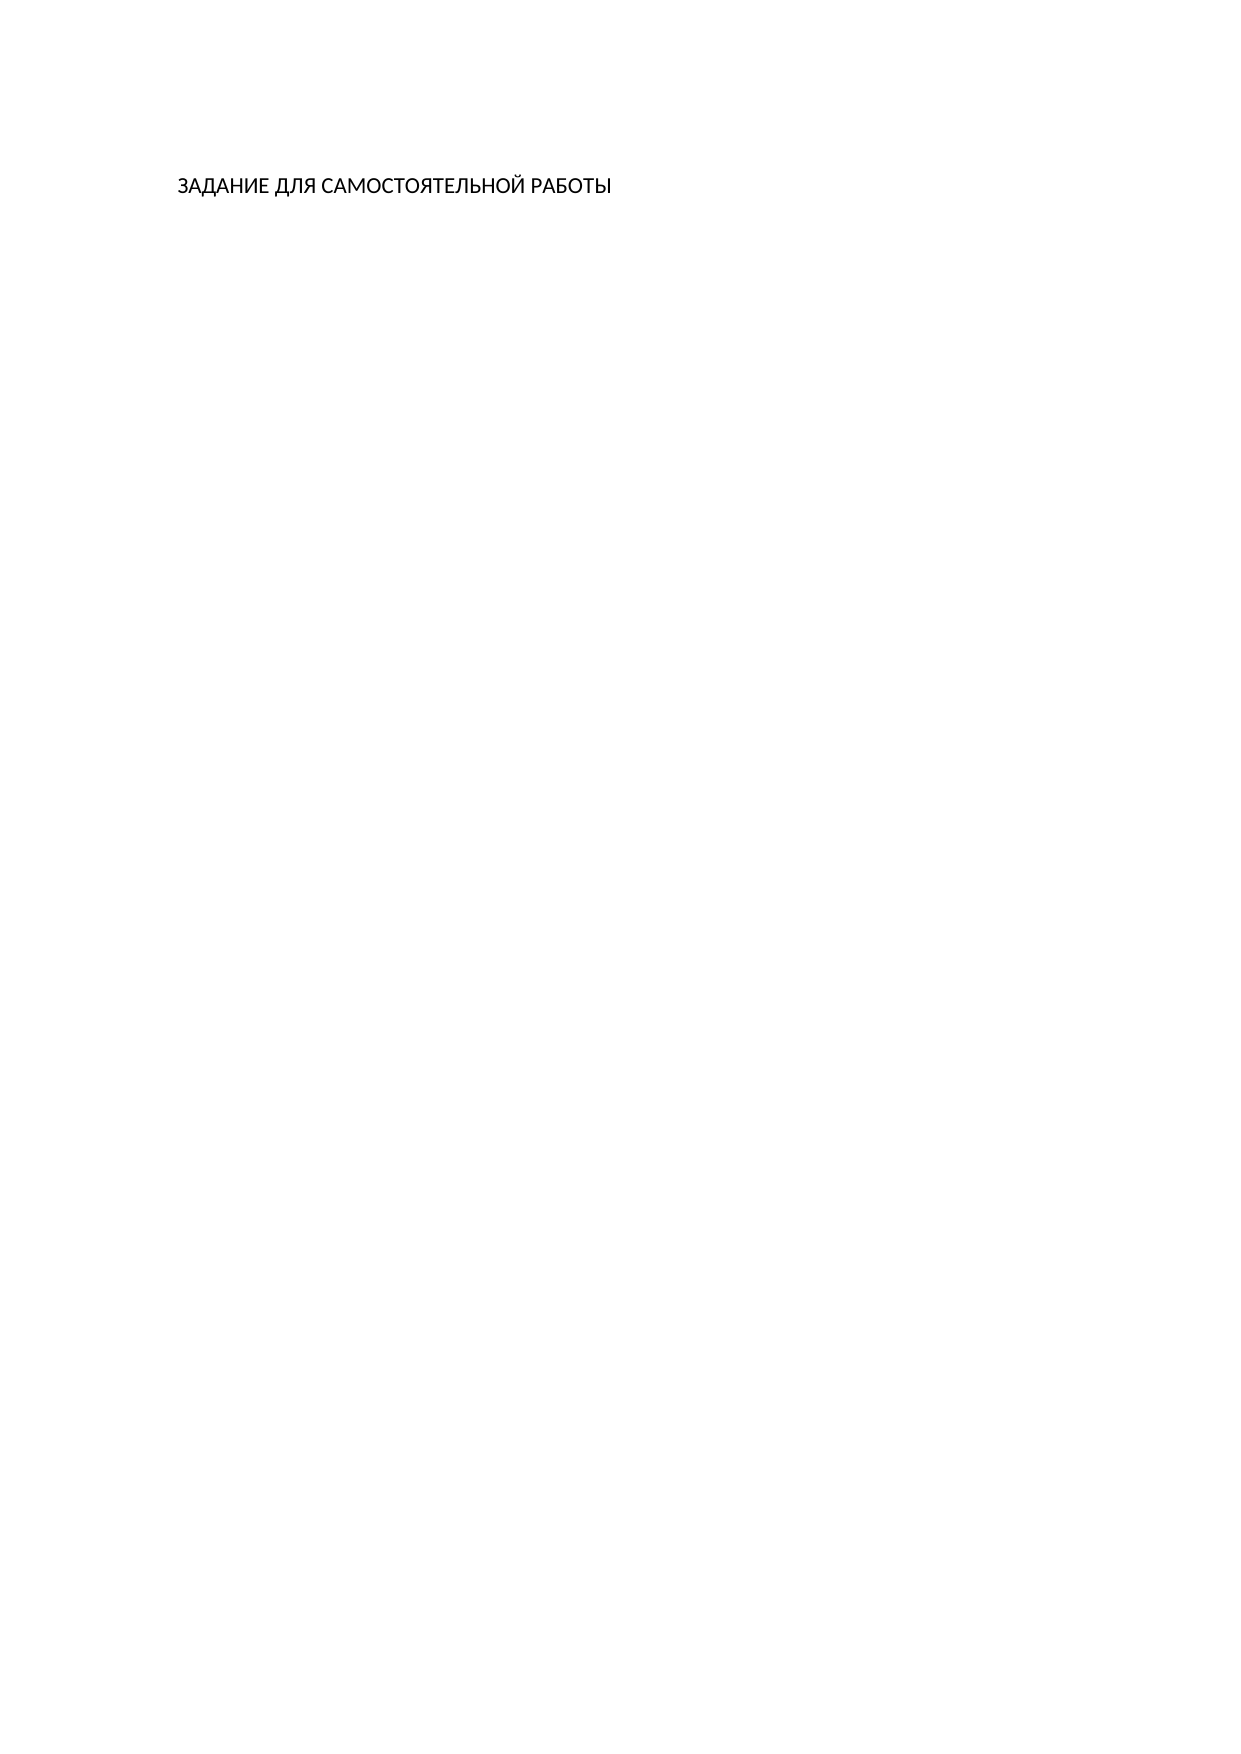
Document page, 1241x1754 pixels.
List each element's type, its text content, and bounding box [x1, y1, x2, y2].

text ЗАДАНИЕ ДЛЯ САМОСТОЯТЕЛЬНОЙ РАБОТЫ [177, 171, 1152, 199]
